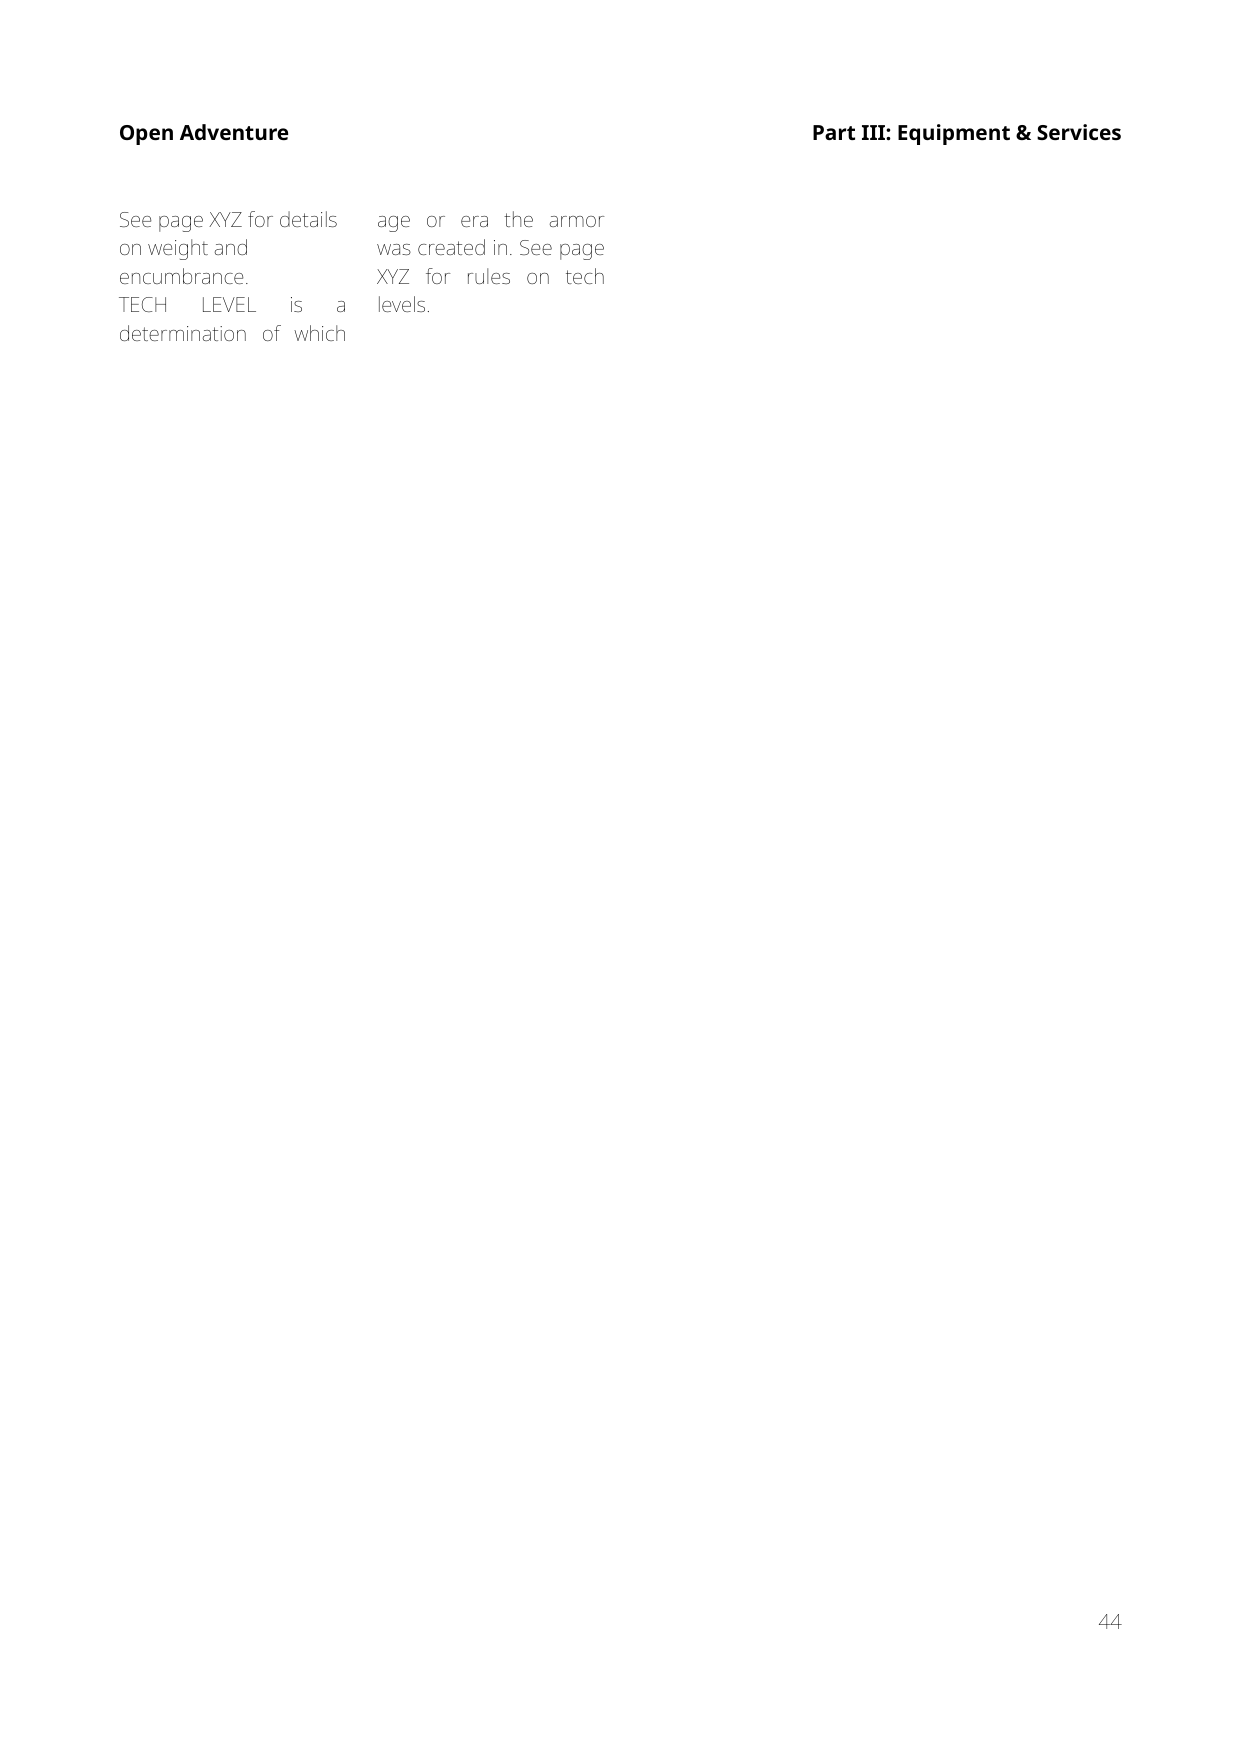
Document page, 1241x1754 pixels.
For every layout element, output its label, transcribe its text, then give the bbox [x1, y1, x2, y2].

text age or era the armor was created in. See page XYZ for rules on tech levels. [377, 205, 605, 319]
text TECH LEVEL is a determination of which [118, 290, 347, 347]
text See page XYZ for details on weight and encumbrance. [118, 205, 347, 290]
